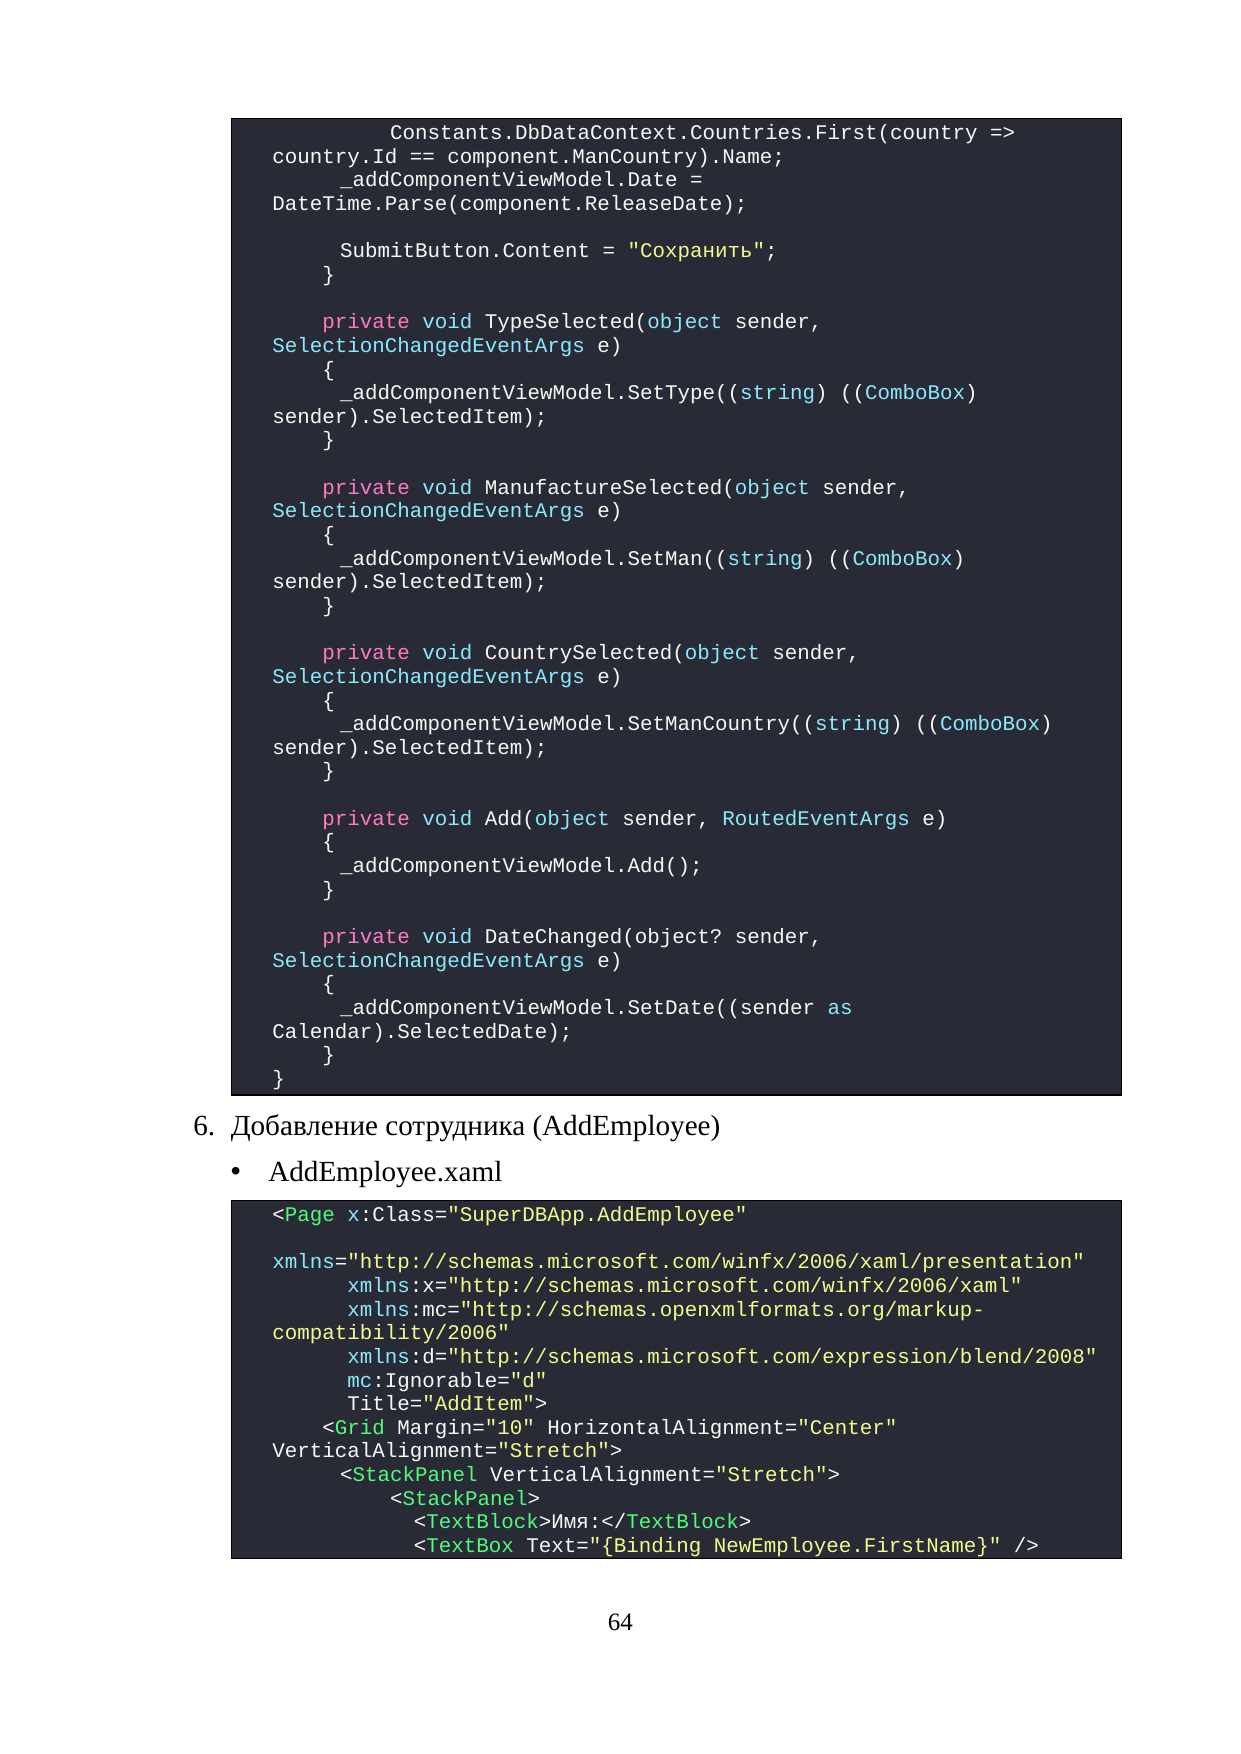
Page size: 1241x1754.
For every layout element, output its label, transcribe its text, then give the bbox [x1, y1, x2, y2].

list private void CountrySelected(object sender, SelectionChangedEventArgs e) [232, 638, 1121, 686]
list { [232, 827, 1121, 851]
list <TextBlock>Имя:</TextBlock> [232, 1507, 1121, 1531]
list _addComponentViewModel.SetDate((sender as Calendar).SelectedDate); [232, 993, 1121, 1040]
list Constants.DbDataContext.Countries.First(country => country.Id == component.ManCountry).Name; [232, 119, 1121, 165]
list } [232, 591, 1121, 615]
list xmlns:x="http://schemas.microsoft.com/winfx/2006/xaml" [232, 1271, 1121, 1295]
list private void ManufactureSelected(object sender, SelectionChangedEventArgs e) [232, 473, 1121, 520]
list _addComponentViewModel.Add(); [232, 851, 1121, 875]
list } [232, 757, 1121, 780]
list <TextBox Text="{Binding NewEmployee.FirstName}" /> [232, 1531, 1121, 1558]
list Title="AddItem"> [232, 1389, 1121, 1413]
list private void Add(object sender, RoutedEventArgs e) [232, 804, 1121, 827]
list Добавление сотрудника (AddEmployee) [193, 1108, 1122, 1141]
list _addComponentViewModel.Date = DateTime.Parse(component.ReleaseDate); [232, 165, 1121, 213]
list } [232, 1040, 1121, 1064]
list { [232, 520, 1121, 544]
list <Grid Margin="10" HorizontalAlignment="Center" VerticalAlignment="Stretch"> [232, 1413, 1121, 1460]
list _addComponentViewModel.SetManCountry((string) ((ComboBox) sender).SelectedItem); [232, 709, 1121, 757]
list } [232, 1064, 1121, 1094]
list <StackPanel> [232, 1484, 1121, 1507]
list } [232, 875, 1121, 898]
list xmlns:d="http://schemas.microsoft.com/expression/blend/2008" [232, 1342, 1121, 1366]
list <StackPanel VerticalAlignment="Stretch"> [232, 1460, 1121, 1484]
list { [232, 686, 1121, 709]
list } [232, 260, 1121, 284]
list xmlns:mc="http://schemas.openxmlformats.org/markup-compatibility/2006" [232, 1295, 1121, 1342]
list xmlns="http://schemas.microsoft.com/winfx/2006/xaml/presentation" [232, 1224, 1121, 1271]
list } [232, 426, 1121, 449]
list SubmitButton.Content = "Сохранить"; [232, 236, 1121, 260]
list _addComponentViewModel.SetType((string) ((ComboBox) sender).SelectedItem); [232, 378, 1121, 426]
list { [232, 969, 1121, 993]
list { [232, 354, 1121, 378]
list mc:Ignorable="d" [232, 1366, 1121, 1389]
list private void TypeSelected(object sender, SelectionChangedEventArgs e) [232, 307, 1121, 354]
list AddEmployee.xaml [231, 1154, 1122, 1188]
list _addComponentViewModel.SetMan((string) ((ComboBox) sender).SelectedItem); [232, 544, 1121, 591]
list private void DateChanged(object? sender, SelectionChangedEventArgs e) [232, 922, 1121, 969]
list <Page x:Class="SuperDBApp.AddEmployee" [232, 1201, 1121, 1224]
